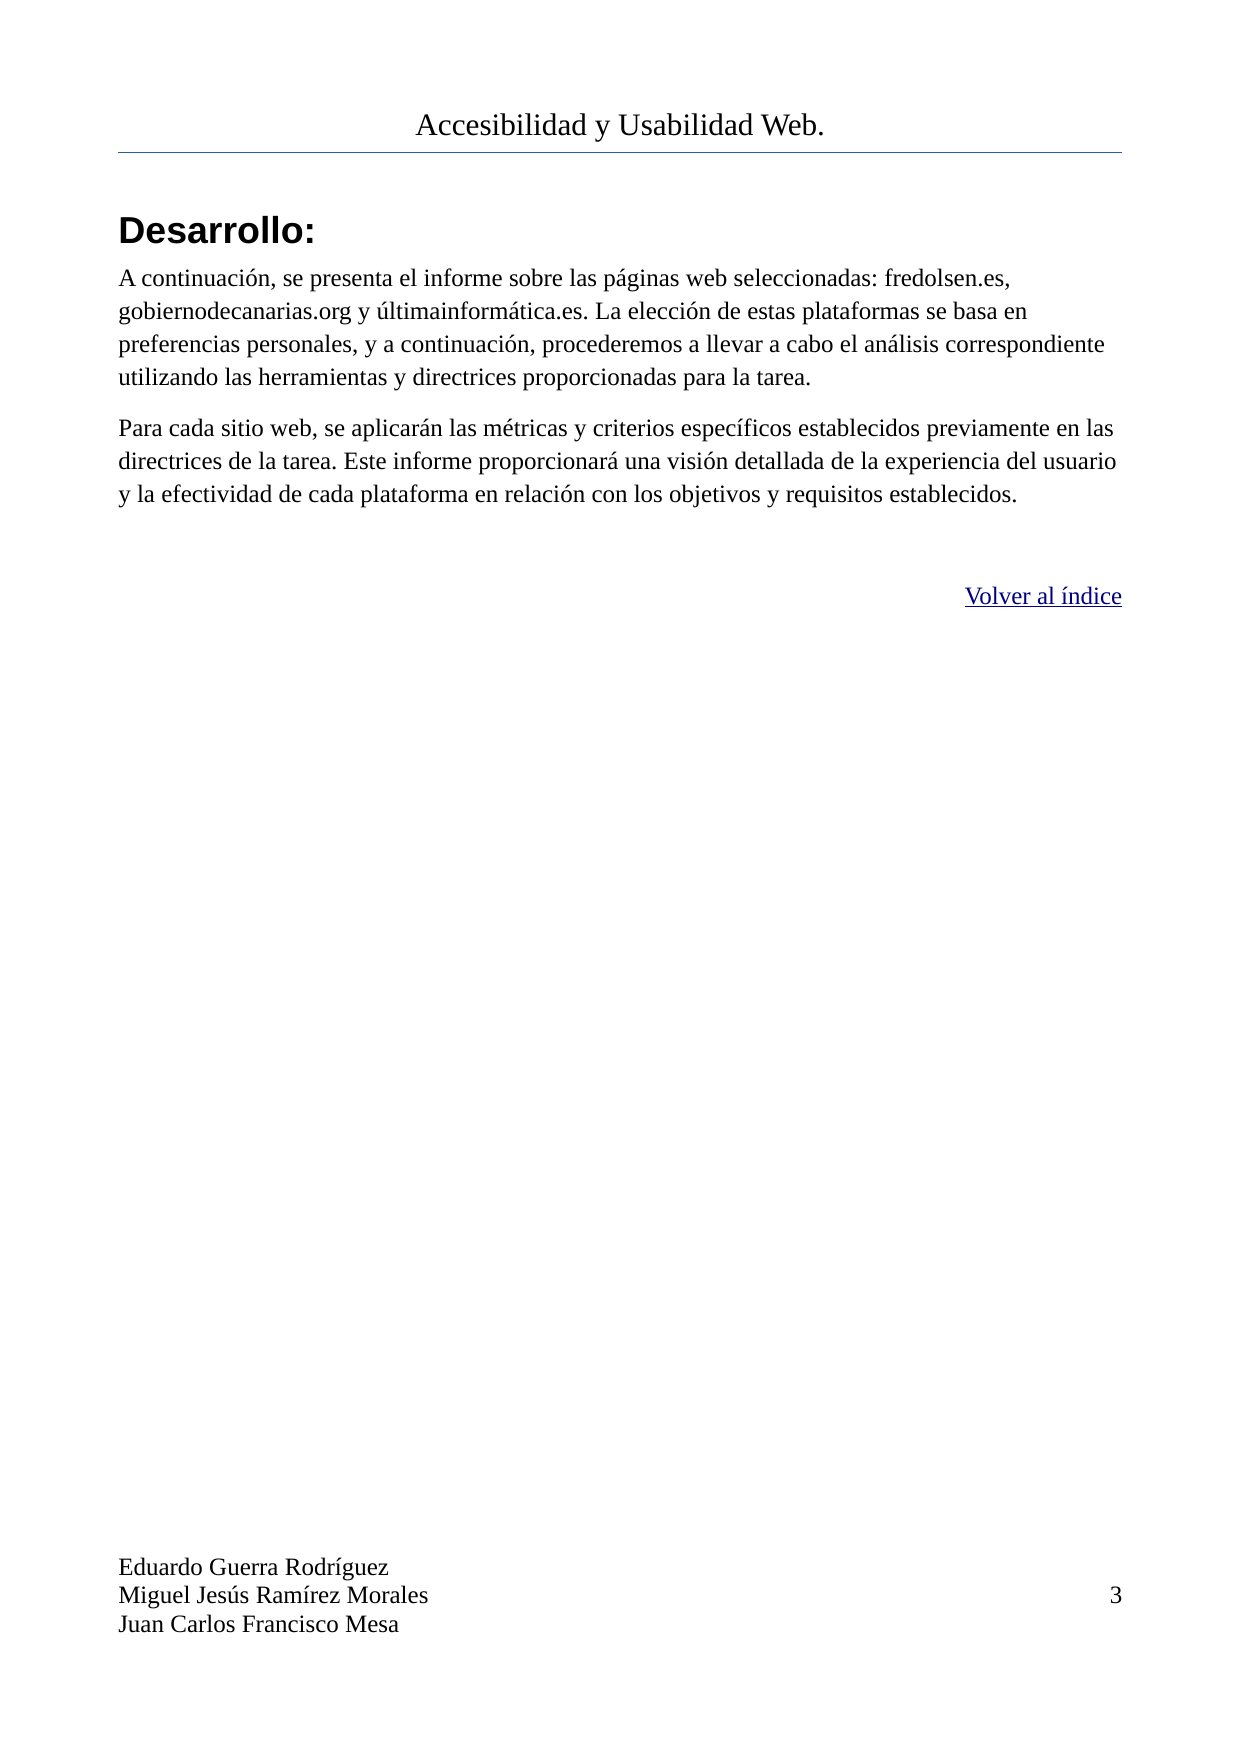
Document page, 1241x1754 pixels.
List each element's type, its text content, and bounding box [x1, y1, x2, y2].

subtitle Desarrollo: [118, 208, 1122, 251]
text Para cada sitio web, se aplicarán las métricas y criterios específicos establecidos previamente en las directrices de la tarea. Este informe proporcionará una visión detallada de la experiencia del usuario y la efectividad de cada plataforma en relación con los objetivos y requisitos establecidos. [118, 413, 1122, 508]
text A continuación, se presenta el informe sobre las páginas web seleccionadas: fredolsen.es, gobiernodecanarias.org y últimainformática.es. La elección de estas plataformas se basa en preferencias personales, y a continuación, procederemos a llevar a cabo el análisis correspondiente utilizando las herramientas y directrices proporcionadas para la tarea. [118, 263, 1122, 391]
text Volver al índice [118, 581, 1122, 609]
